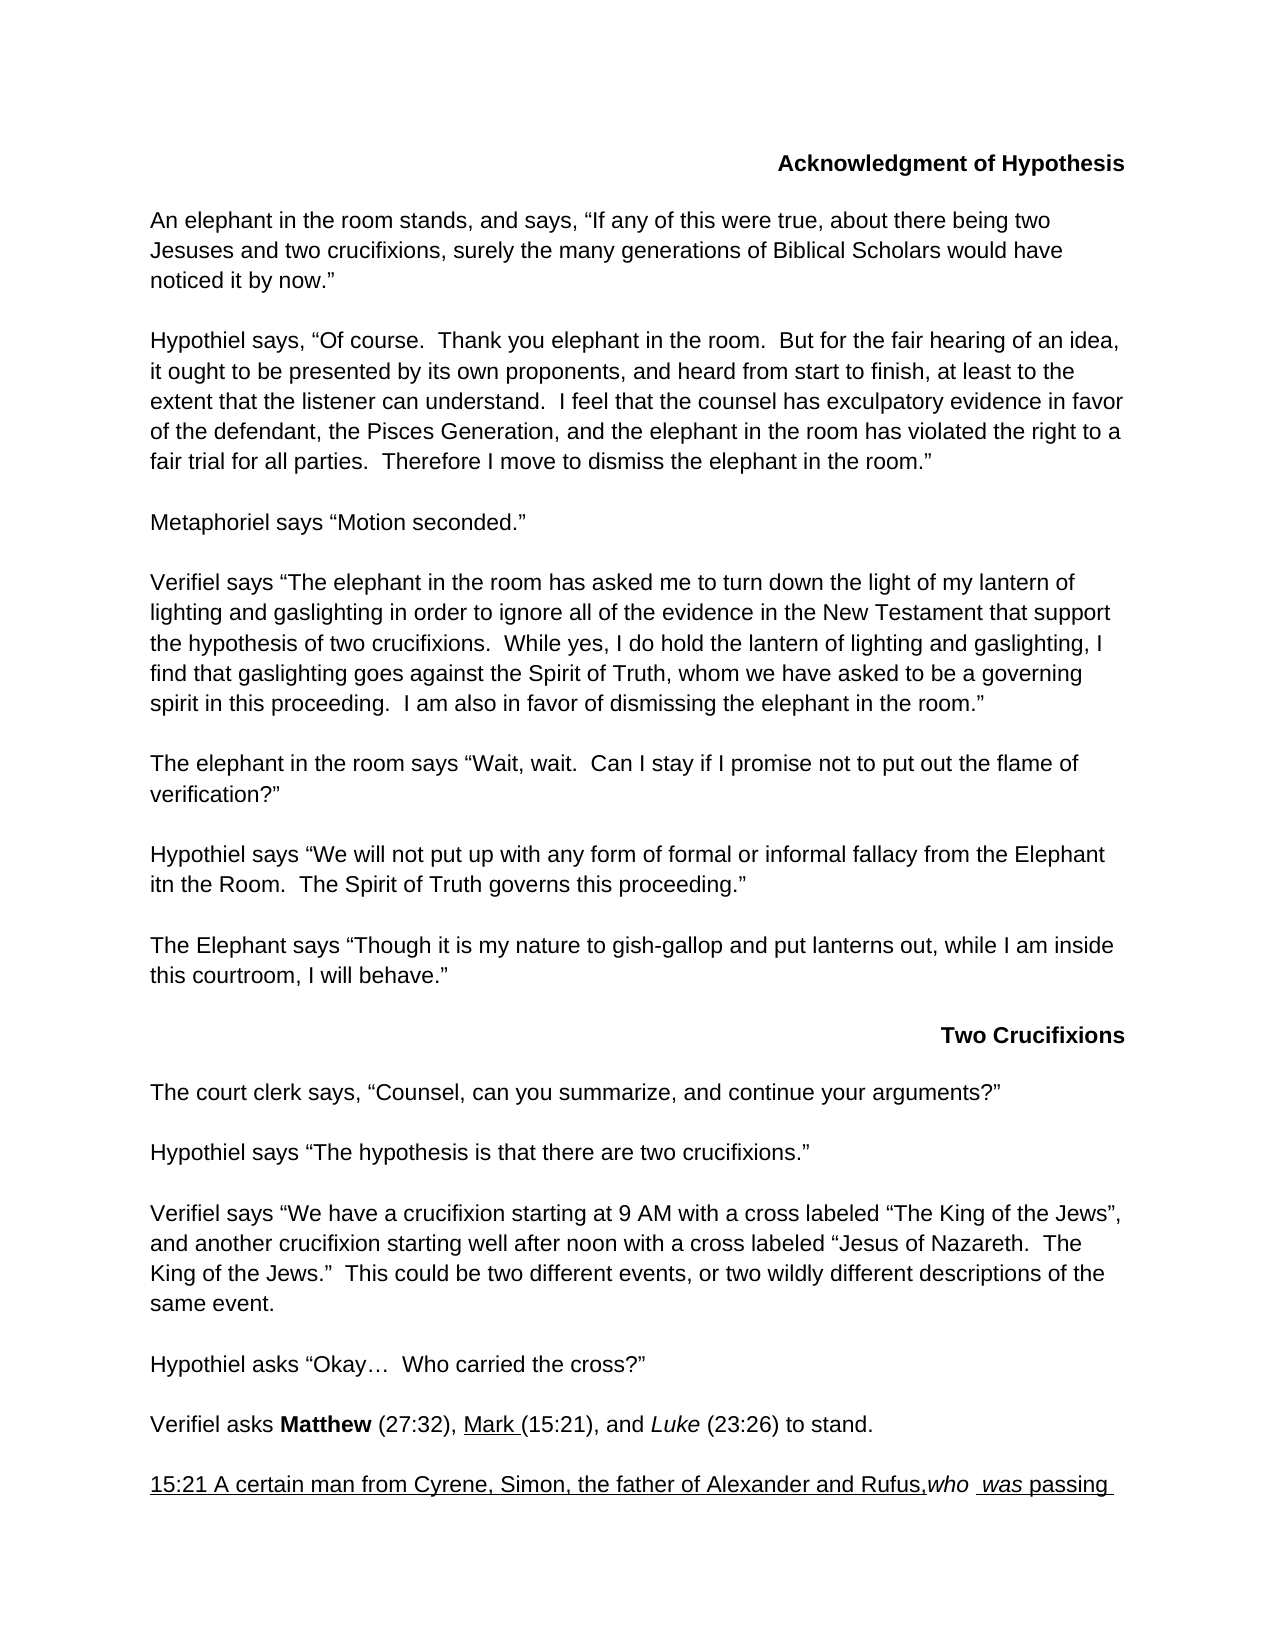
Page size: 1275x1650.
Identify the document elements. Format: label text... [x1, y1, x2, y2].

text Hypothiel says “We will not put up with any form of formal or informal fallacy from the Elephant itn the Room. The Spirit of Truth governs this proceeding.” [150, 841, 1125, 897]
text Verifiel says “We have a crucifixion starting at 9 AM with a cross labeled “The King of the Jews”, and another crucifixion starting well after noon with a cross labeled “Jesus of Nazareth. The King of the Jews.” This could be two different events, or two wildly different descriptions of the same event. [150, 1199, 1125, 1317]
text The court clerk says, “Counsel, can you summarize, and continue your arguments?” [150, 1079, 1125, 1105]
text Verifiel says “The elephant in the room has asked me to turn down the light of my lantern of lighting and gaslighting in order to ignore all of the evidence in the New Testament that support the hypothesis of two crucifixions. While yes, I do hold the lantern of lighting and gaslighting, I find that gaslighting goes against the Spirit of Truth, whom we have asked to be a governing spirit in this proceeding. I am also in favor of dismissing the elephant in the room.” [150, 569, 1125, 716]
text Hypothiel asks “Okay… Who carried the cross?” [150, 1351, 1125, 1377]
text Metaphoriel says “Motion seconded.” [150, 509, 1125, 535]
text Hypothiel says, “Of course. Thank you elephant in the room. But for the fair hearing of an idea, it ought to be presented by its own proponents, and heard from start to finish, at least to the extent that the listener can understand. I feel that the counsel has exculpatory evidence in favor of the defendant, the Pisces Generation, and the elephant in the room has violated the right to a fair trial for all parties. Therefore I move to dismiss the elephant in the room.” [150, 327, 1125, 474]
text Verifiel asks Matthew (27:32), Mark (15:21), and Luke (23:26) to stand. [150, 1411, 1125, 1437]
text The elephant in the room says “Wait, wait. Can I stay if I promise not to put out the flame of verification?” [150, 750, 1125, 807]
text An elephant in the room stands, and says, “If any of this were true, about there being two Jesuses and two crucifixions, surely the many generations of Biblical Scholars would have noticed it by now.” [150, 207, 1125, 293]
text 15:21 A certain man from Cyrene, Simon, the father of Alexander and Rufus,who was passing [150, 1471, 1125, 1498]
subtitle Two Crucifixions [150, 1022, 1125, 1048]
text Hypothiel says “The hypothesis is that there are two crucifixions.” [150, 1139, 1125, 1166]
subtitle Acknowledgment of Hypothesis [150, 150, 1125, 176]
text The Elephant says “Though it is my nature to gish-gallop and put lanterns out, while I am inside this courtroom, I will behave.” [150, 932, 1125, 988]
